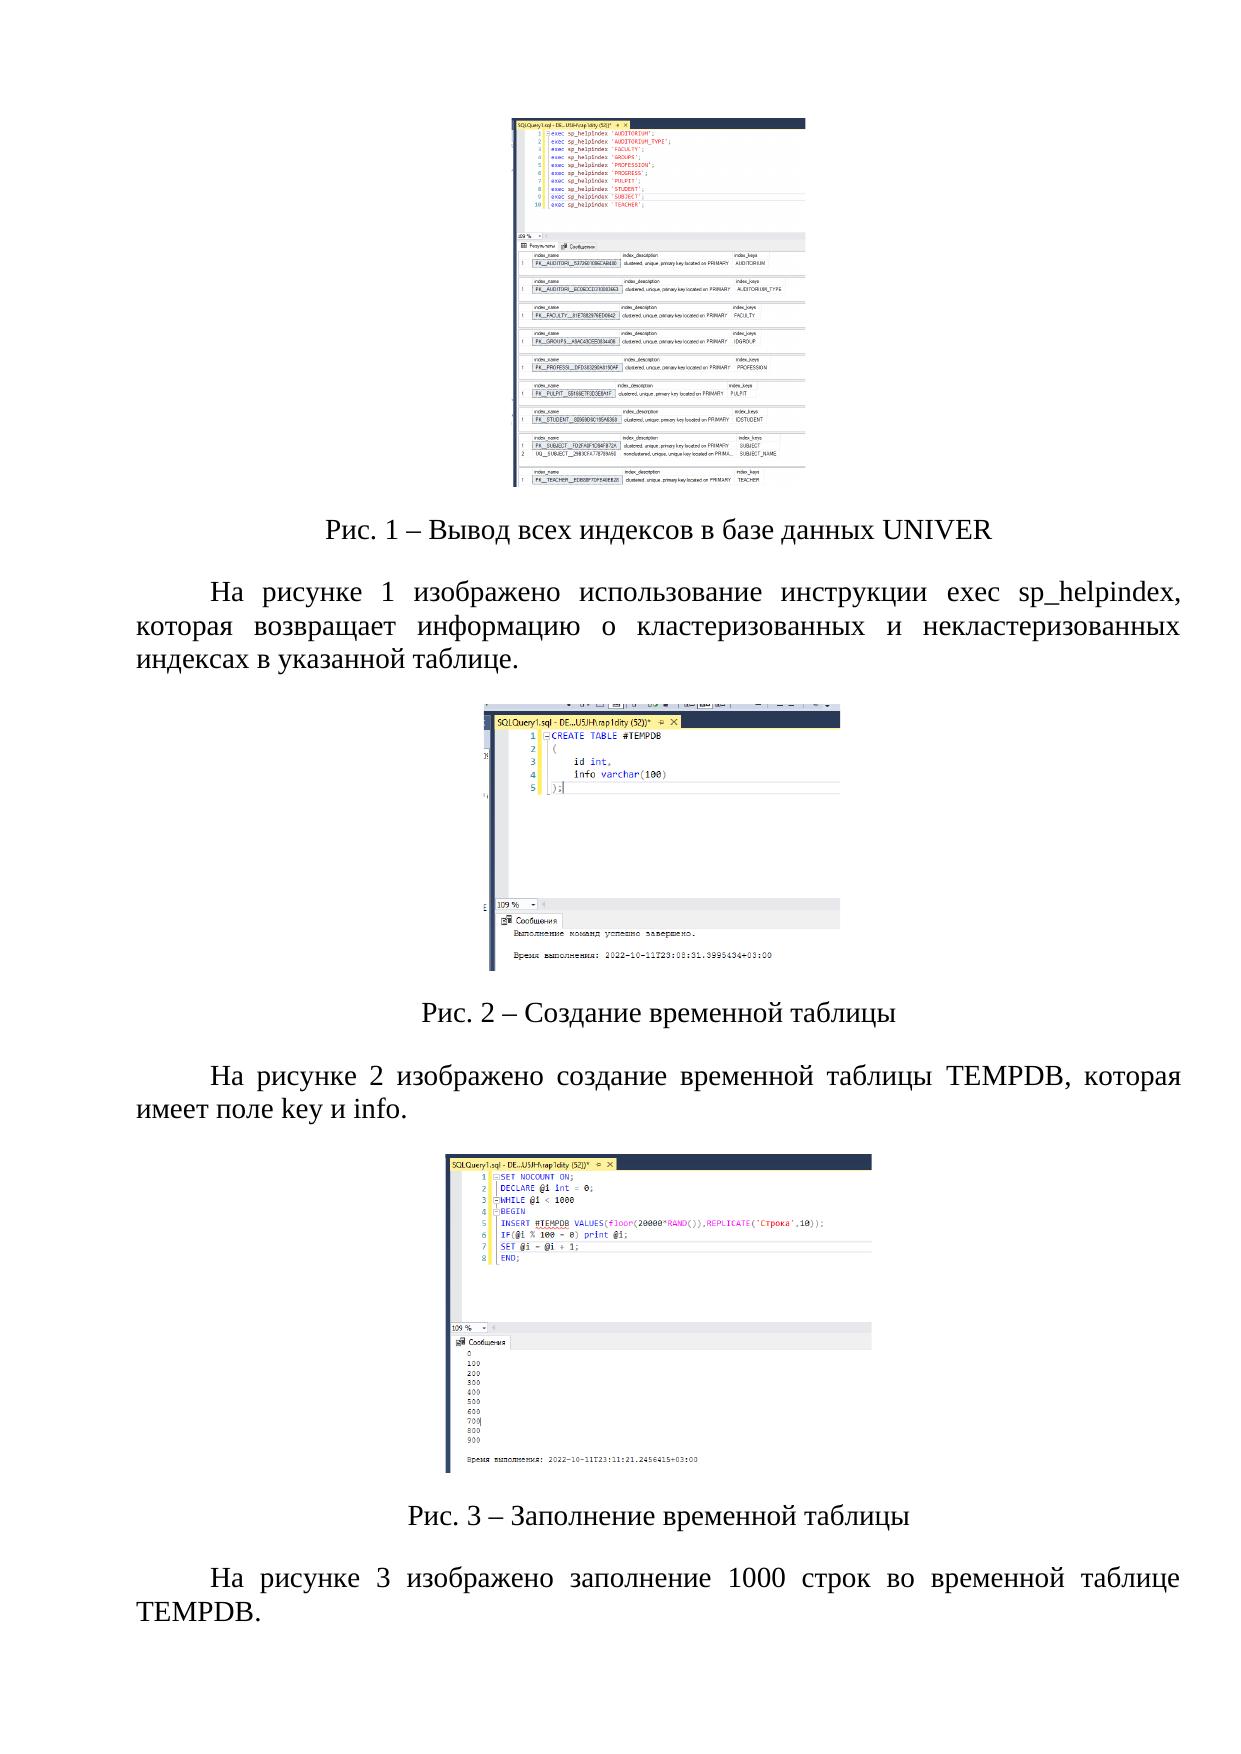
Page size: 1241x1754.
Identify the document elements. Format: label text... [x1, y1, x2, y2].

text Рис. 3 – Заполнение временной таблицы [136, 1498, 1181, 1531]
picture [511, 118, 806, 487]
text На рисунке 2 изображено создание временной таблицы TEMPDB, которая имеет поле key и info. [136, 1058, 1181, 1125]
text Рис. 1 – Вывод всех индексов в базе данных UNIVER [136, 512, 1181, 545]
picture [483, 704, 841, 971]
text Рис. 2 – Создание временной таблицы [136, 995, 1181, 1029]
text На рисунке 3 изображено заполнение 1000 строк во временной таблице TEMPDB. [136, 1561, 1181, 1628]
picture [445, 1154, 872, 1473]
text На рисунке 1 изображено использование инструкции exec sp_helpindex, которая возвращает информацию о кластеризованных и некластеризованных индексах в указанной таблице. [136, 574, 1181, 675]
